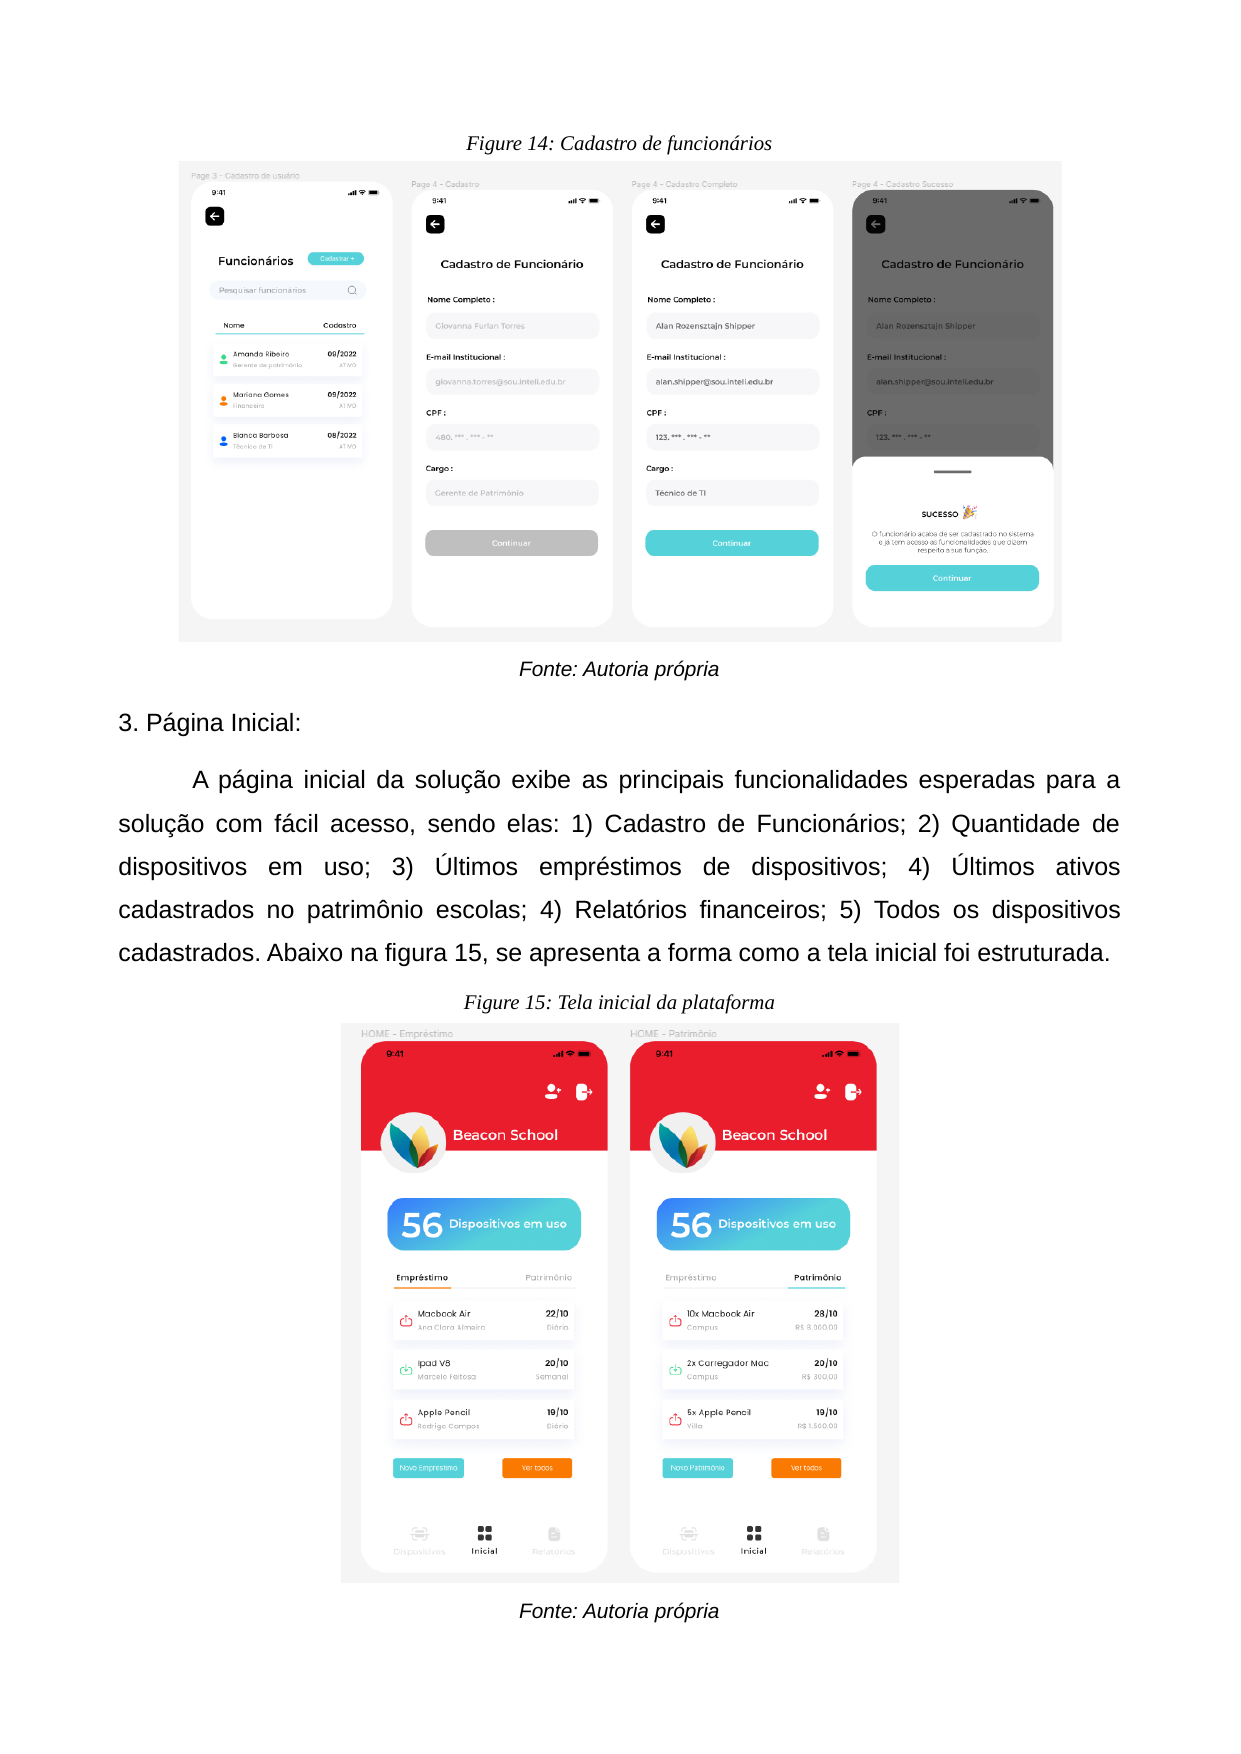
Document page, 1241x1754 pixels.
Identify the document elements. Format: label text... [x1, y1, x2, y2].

text [341, 977, 899, 990]
text Fonte: Autoria própria [118, 155, 1122, 681]
text Fonte: Autoria própria [118, 996, 1122, 1623]
text A página inicial da solução exibe as principais funcionalidades esperadas para a solução com fácil acesso, sendo elas: 1) Cadastro de Funcionários; 2) Quantidade de dispositivos em uso; 3) Últimos empréstimos de dispositivos; 4) Últimos ativos cadastrados no patrimônio escolas; 4) Relatórios financeiros; 5) Todos os dispositivos cadastrados. Abaixo na figura 15, se apresenta a forma como a tela inicial foi estruturada. [118, 766, 1122, 967]
picture [340, 1023, 900, 1583]
text Figure 15: Tela inicial da plataforma [341, 990, 899, 1014]
text Figure 14: Cadastro de funcionários [118, 131, 1122, 155]
text [118, 118, 1122, 131]
picture [178, 161, 1062, 642]
text 3. Página Inicial: [118, 708, 1122, 737]
